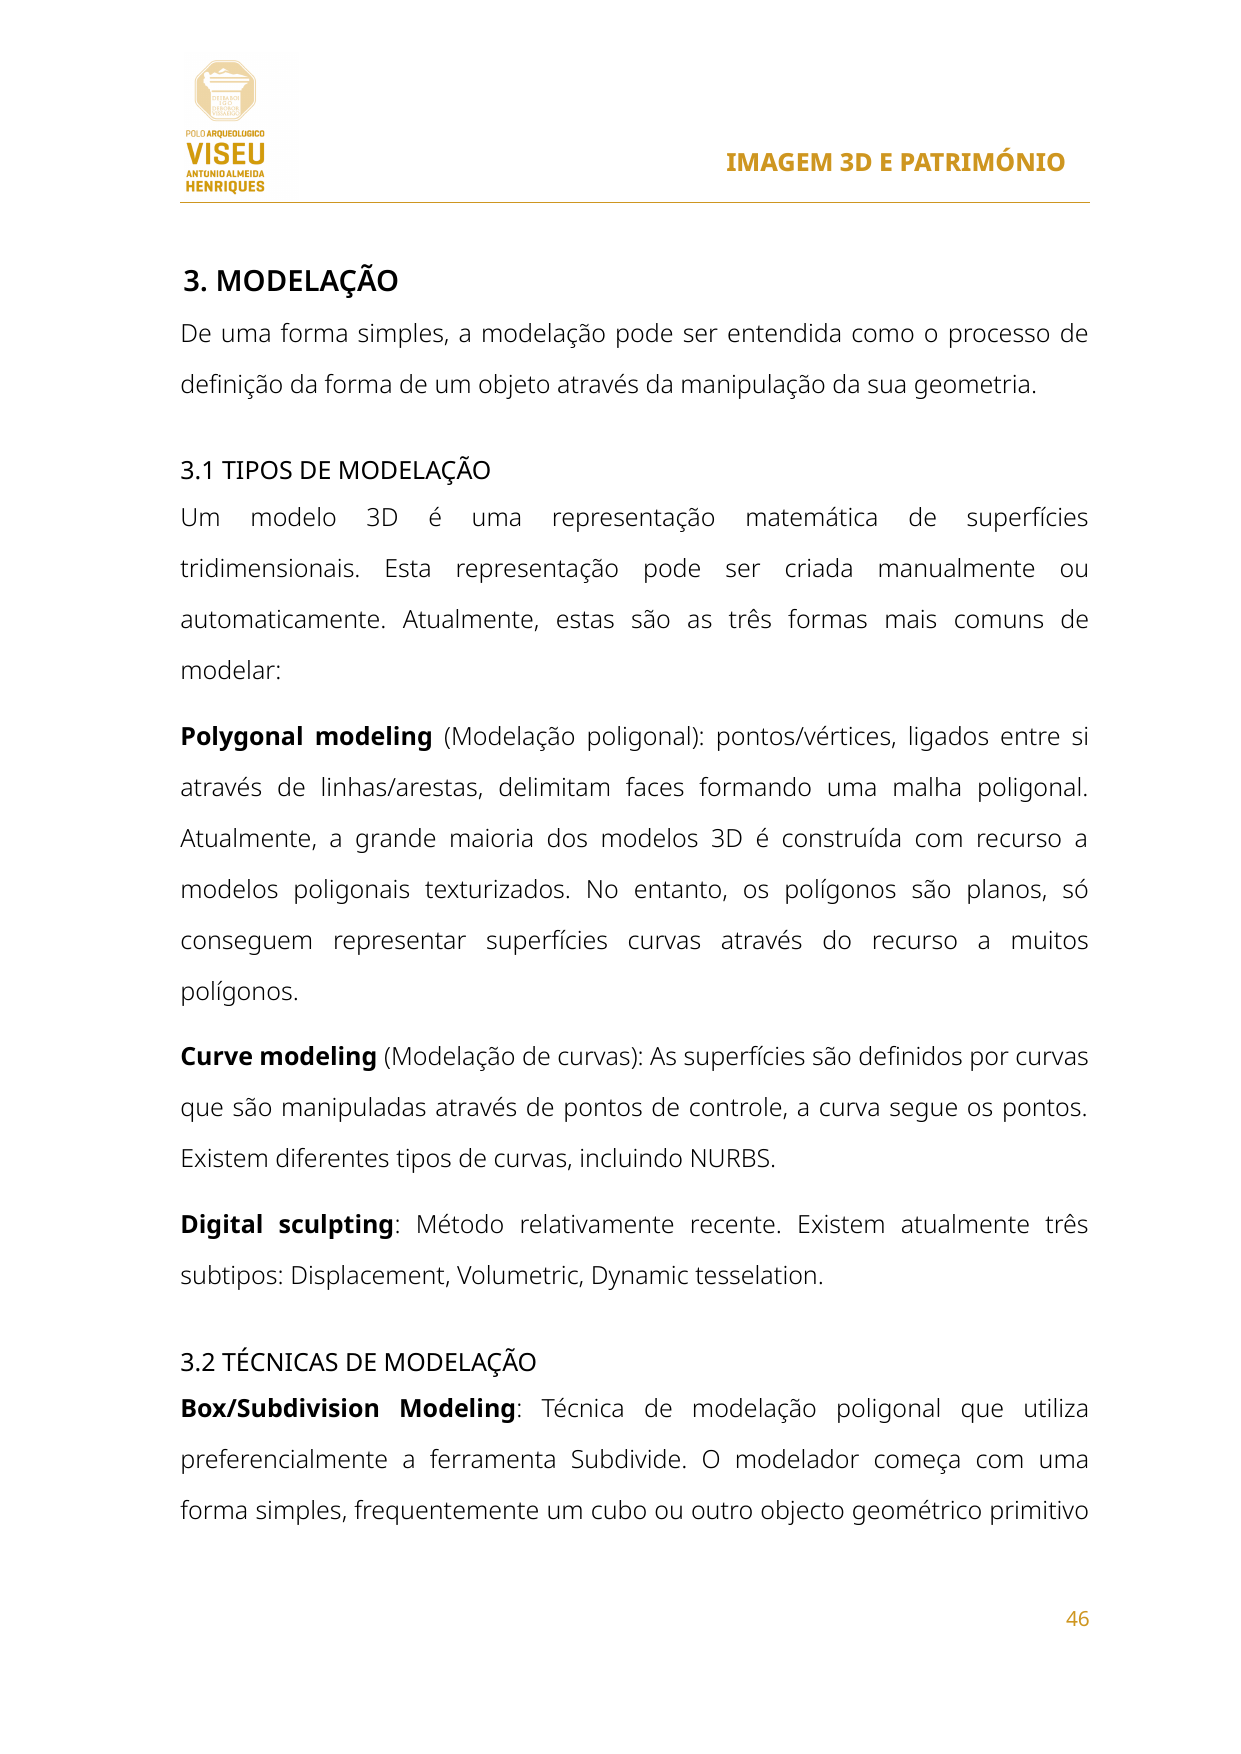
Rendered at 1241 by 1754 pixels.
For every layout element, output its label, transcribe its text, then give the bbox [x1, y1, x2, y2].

text Curve modeling (Modelação de curvas): As superfícies são definidos por curvas que são manipuladas através de pontos de controle, a curva segue os pontos. Existem diferentes tipos de curvas, incluindo NURBS. [180, 1039, 1090, 1175]
subtitle 3.1 Tipos de modelação [180, 453, 1090, 487]
text Polygonal modeling (Modelação poligonal): pontos/vértices, ligados entre si através de linhas/arestas, delimitam faces formando uma malha poligonal. Atualmente, a grande maioria dos modelos 3D é construída com recurso a modelos poligonais texturizados. No entanto, os polígonos são planos, só conseguem representar superfícies curvas através do recurso a muitos polígonos. [180, 718, 1090, 1007]
text De uma forma simples, a modelação pode ser entendida como o processo de definição da forma de um objeto através da manipulação da sua geometria. [180, 315, 1090, 401]
subtitle 3. MODELAÇÃO [180, 257, 1090, 303]
picture [183, 52, 299, 201]
text Um modelo 3D é uma representação matemática de superfícies tridimensionais. Esta representação pode ser criada manualmente ou automaticamente. Atualmente, estas são as três formas mais comuns de modelar: [180, 499, 1090, 687]
subtitle 3.2 Técnicas de modelação [180, 1344, 1090, 1378]
text Digital sculpting: Método relativamente recente. Existem atualmente três subtipos: Displacement, Volumetric, Dynamic tesselation. [180, 1207, 1090, 1292]
text Box/Subdivision Modeling: Técnica de modelação poligonal que utiliza preferencialmente a ferramenta Subdivide. O modelador começa com uma forma simples, frequentemente um cubo ou outro objecto geométrico primitivo [180, 1391, 1090, 1527]
